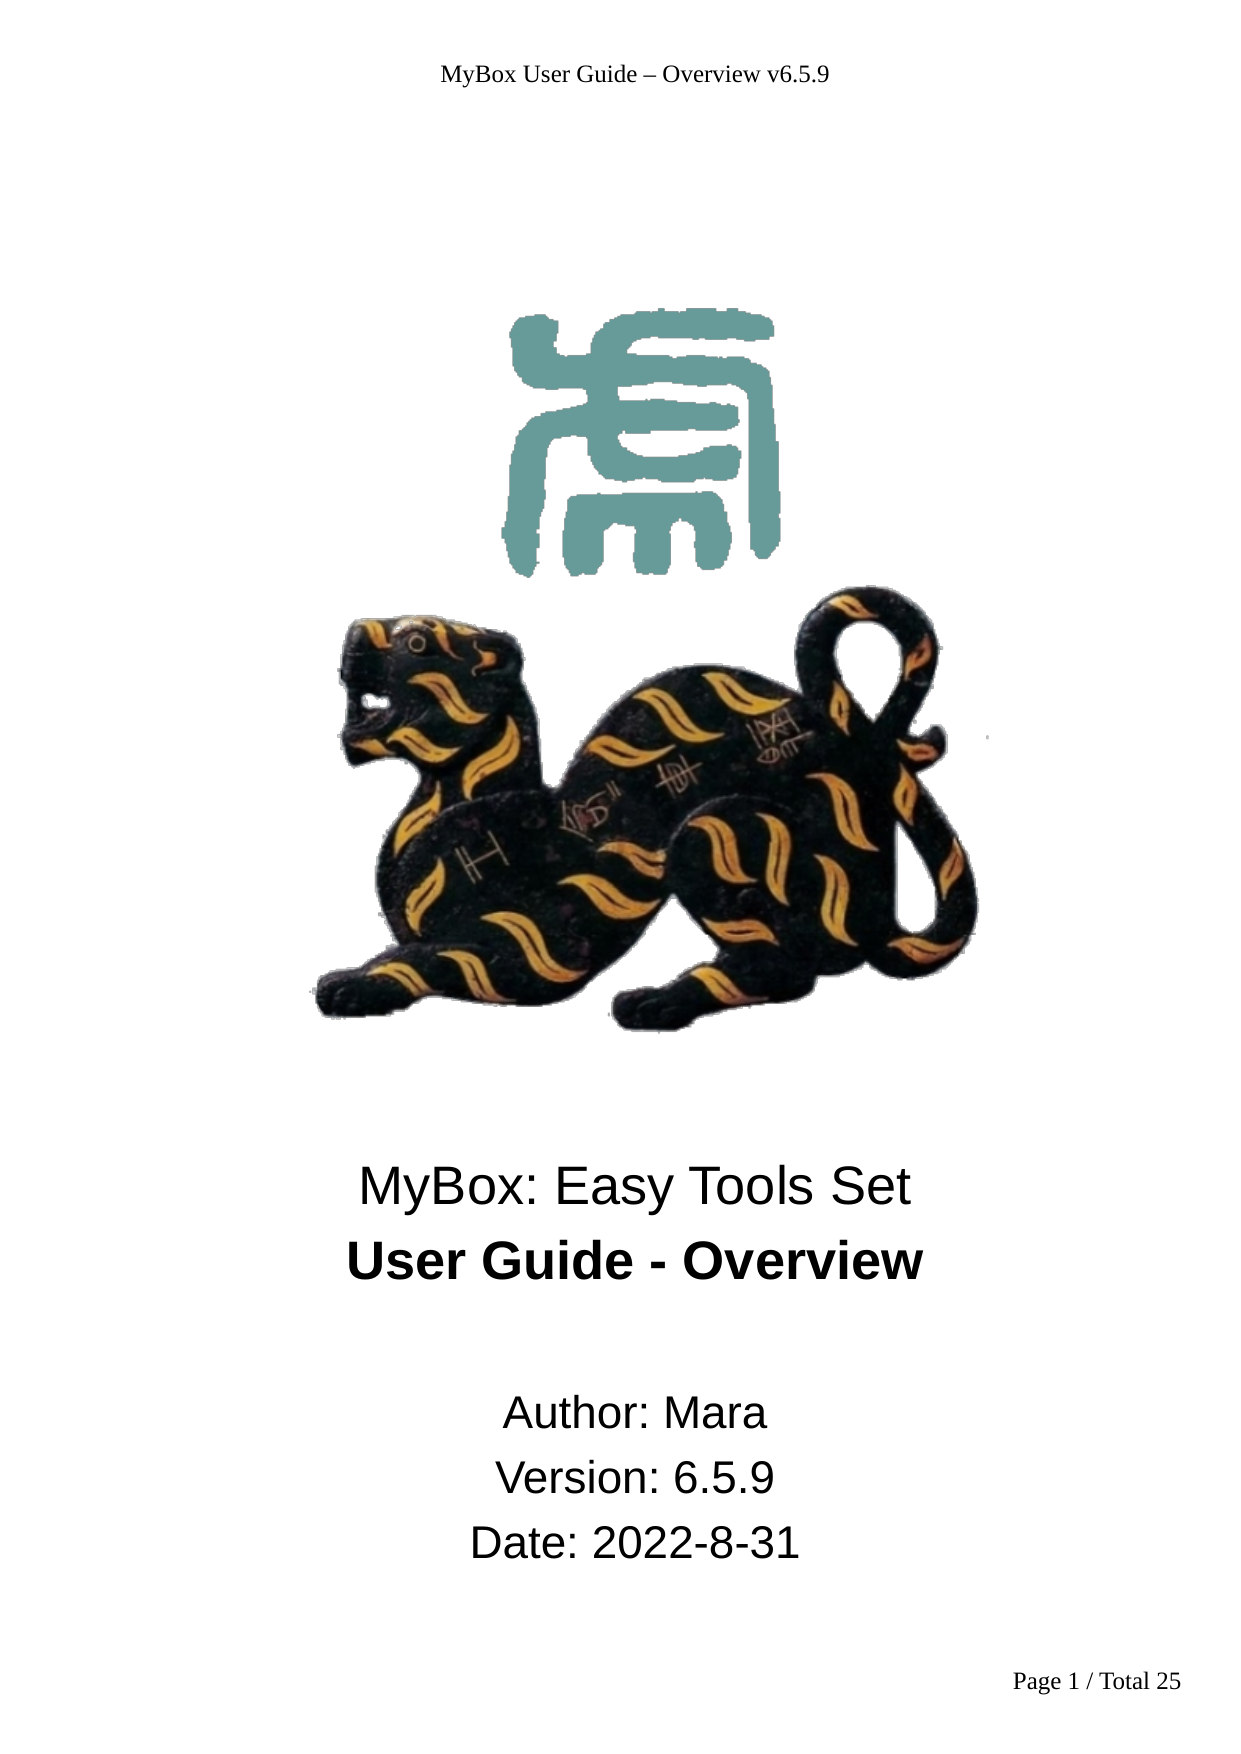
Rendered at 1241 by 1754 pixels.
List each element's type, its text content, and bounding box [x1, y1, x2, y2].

text User Guide - Overview [88, 1228, 1181, 1291]
subtitle MyBox: Easy Tools Set [88, 1153, 1181, 1216]
text Version: 6.5.9 [88, 1451, 1181, 1503]
text Date: 2022-8-31 [88, 1516, 1181, 1569]
text Author: Mara [88, 1386, 1181, 1438]
picture [244, 261, 1026, 1043]
